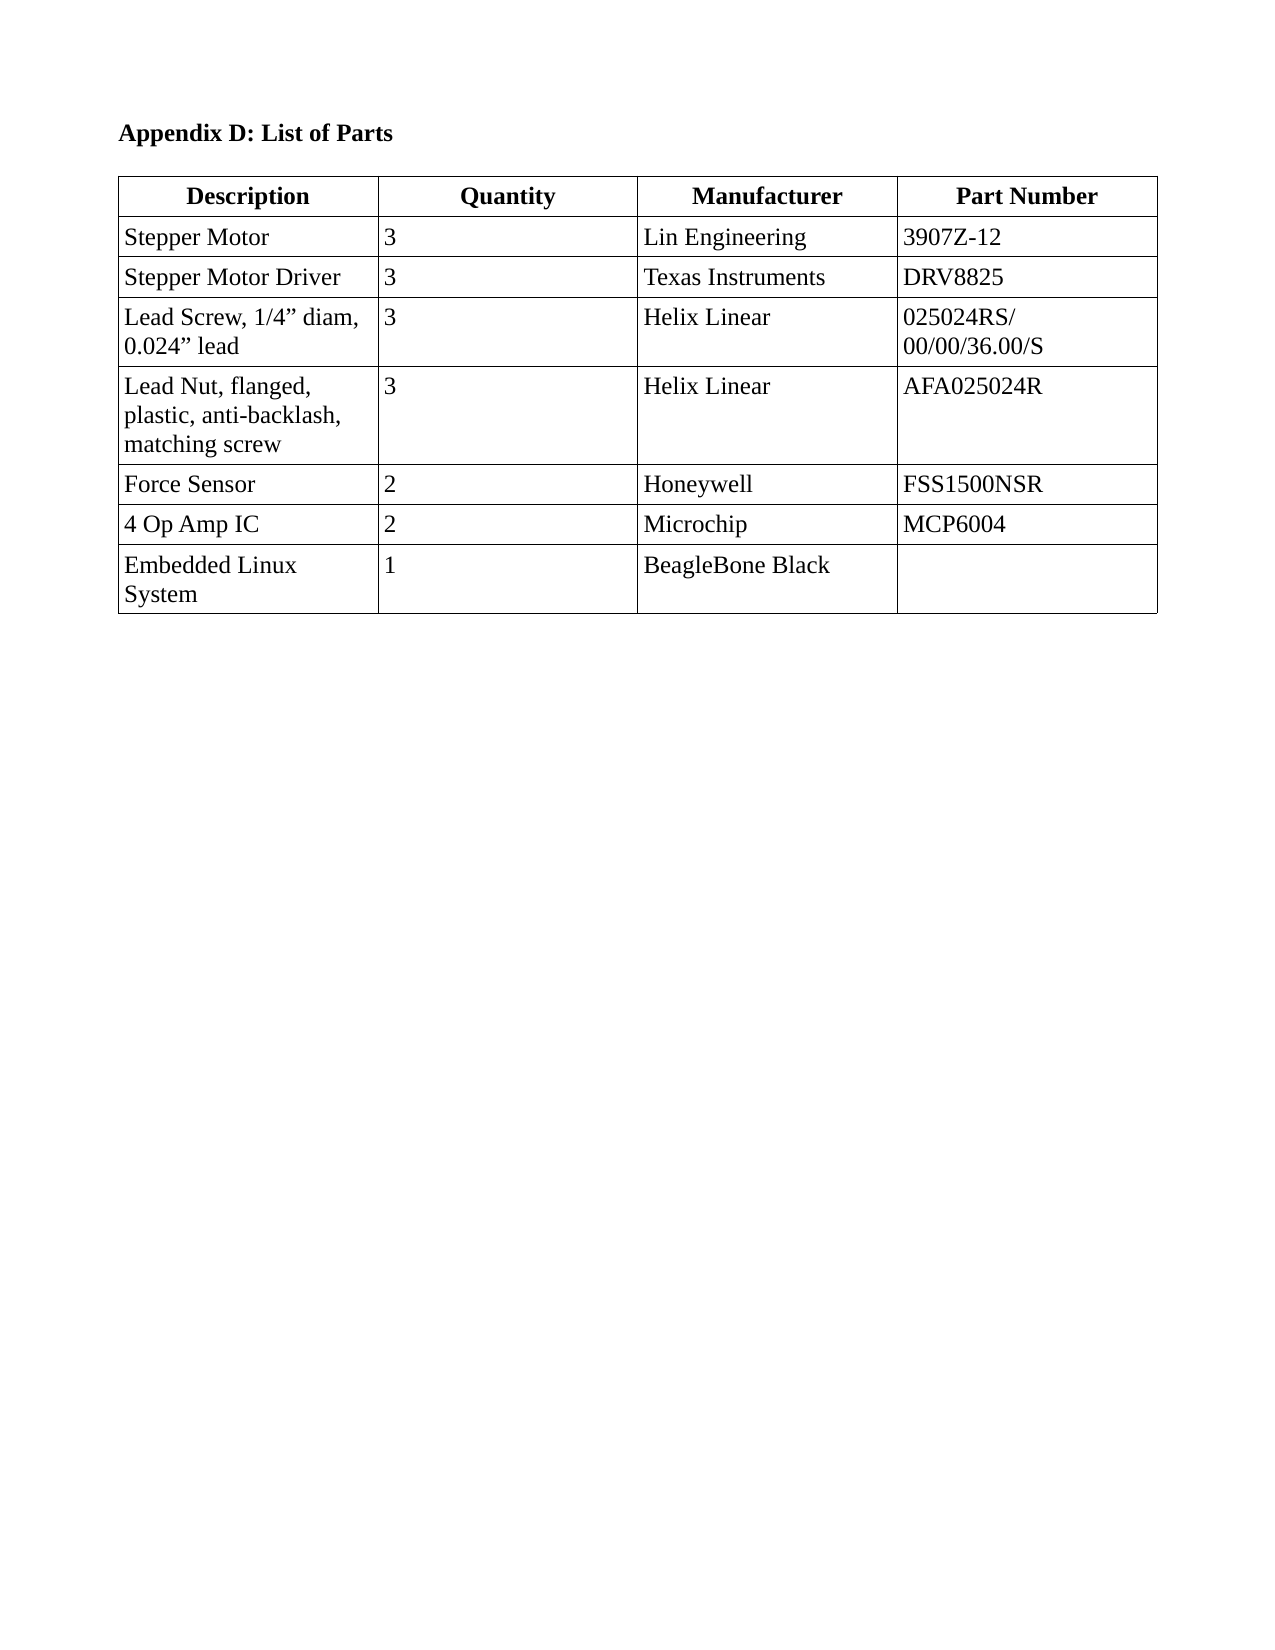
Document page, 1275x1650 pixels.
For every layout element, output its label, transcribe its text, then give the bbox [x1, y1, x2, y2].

table_cell Stepper Motor Driver [119, 257, 378, 297]
table_cell Helix Linear [638, 367, 897, 463]
table_header Description [119, 177, 378, 216]
table_cell Lin Engineering [638, 217, 897, 256]
table_cell 025024RS/00/00/36.00/S [898, 298, 1157, 366]
table_cell DRV8825 [898, 257, 1157, 297]
table_cell 3 [379, 257, 637, 297]
table_cell 2 [379, 505, 637, 544]
table_cell [898, 545, 1157, 613]
table_header Part Number [898, 177, 1157, 216]
table_cell Honeywell [638, 465, 897, 504]
table_cell 3 [379, 217, 637, 256]
table_cell AFA025024R [898, 367, 1157, 463]
table_cell 3 [379, 367, 637, 463]
table_cell Lead Screw, 1/4” diam, 0.024” lead [119, 298, 378, 366]
table_cell Texas Instruments [638, 257, 897, 297]
table_cell Helix Linear [638, 298, 897, 366]
table_cell Stepper Motor [119, 217, 378, 256]
table_cell Force Sensor [119, 465, 378, 504]
table_cell Lead Nut, flanged, plastic, anti-backlash, matching screw [119, 367, 378, 463]
table_header Quantity [379, 177, 637, 216]
table_cell Embedded Linux System [119, 545, 378, 613]
table_cell Microchip [638, 505, 897, 544]
table_cell 3 [379, 298, 637, 366]
table_cell FSS1500NSR [898, 465, 1157, 504]
table_cell BeagleBone Black [638, 545, 897, 613]
text Appendix D: List of Parts [118, 118, 1157, 147]
table_cell 2 [379, 465, 637, 504]
table_cell 4 Op Amp IC [119, 505, 378, 544]
table_cell 3907Z-12 [898, 217, 1157, 256]
table_cell 1 [379, 545, 637, 613]
table_cell MCP6004 [898, 505, 1157, 544]
table_header Manufacturer [638, 177, 897, 216]
